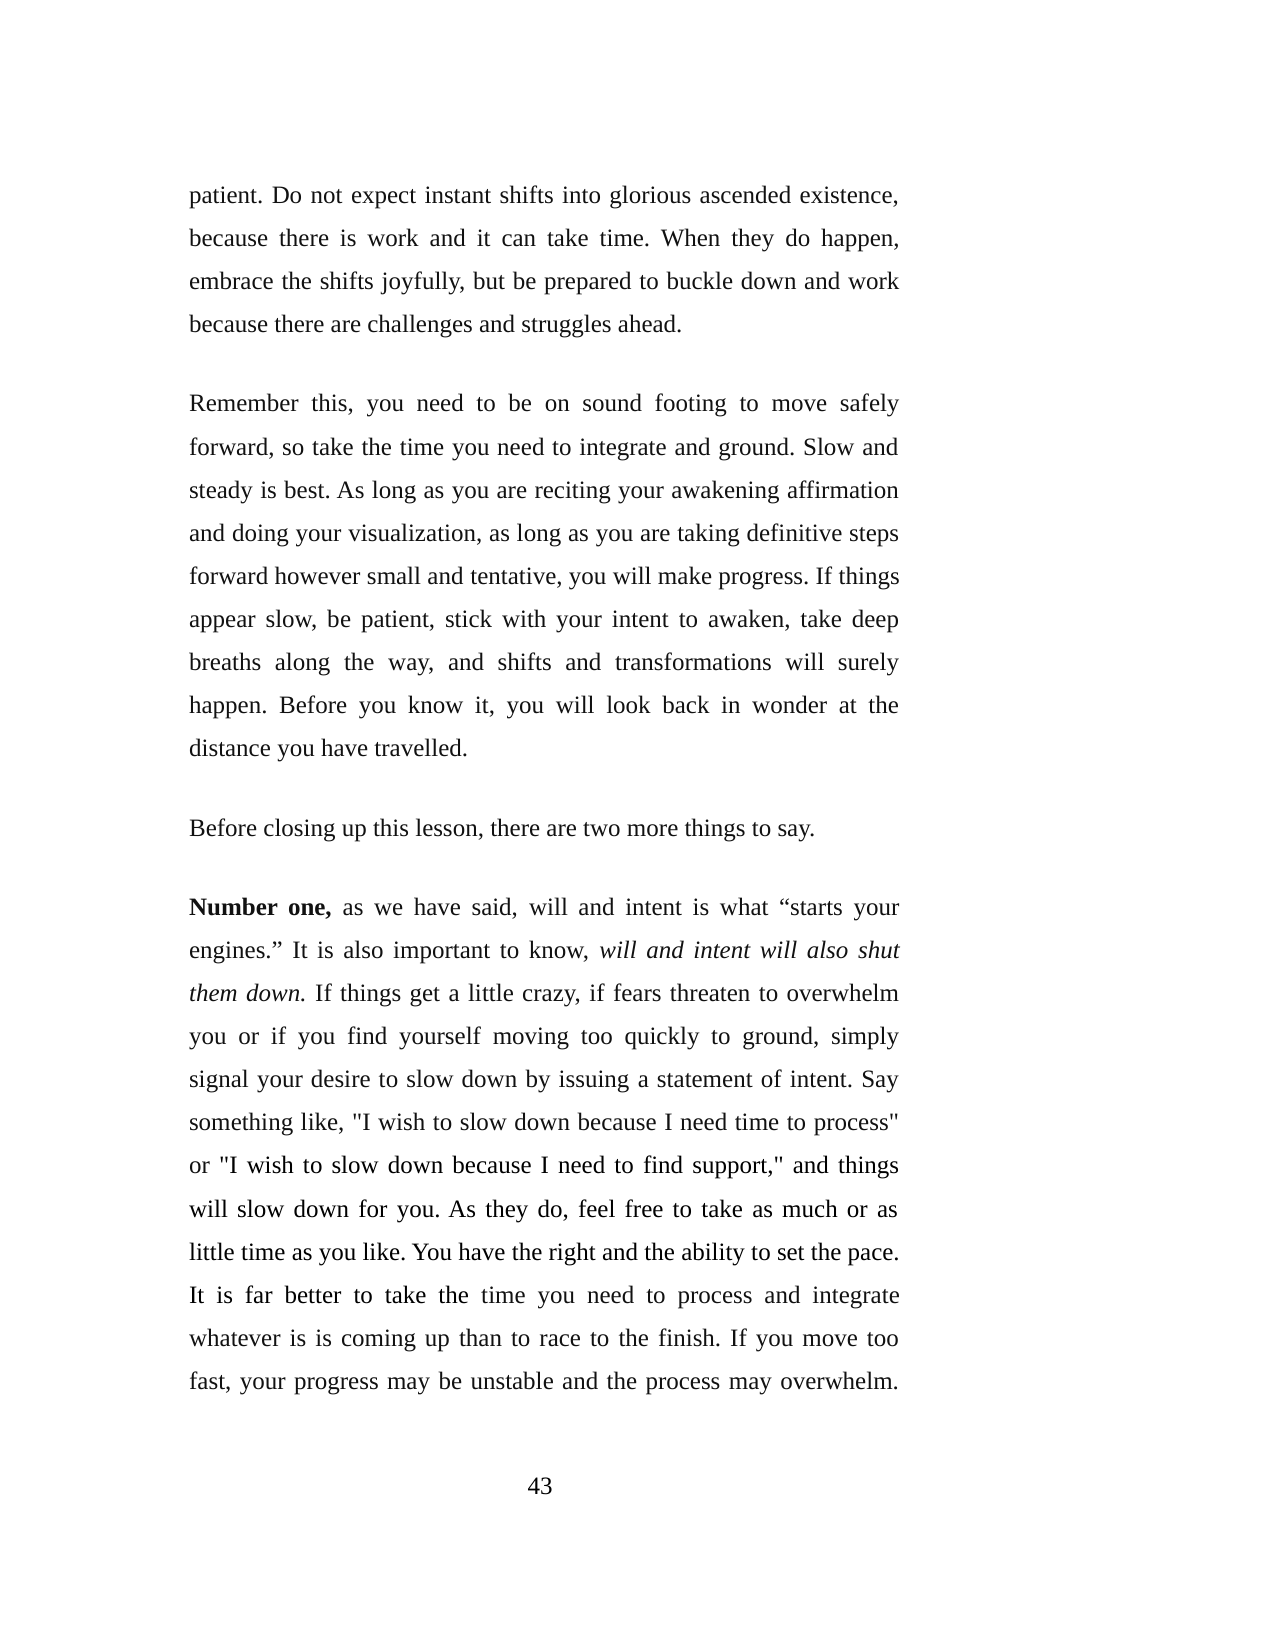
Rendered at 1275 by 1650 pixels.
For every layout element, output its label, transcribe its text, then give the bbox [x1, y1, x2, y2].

text Number one, as we have said, will and intent is what “starts your engines.” It is also important to know, will and intent will also shut them down. If things get a little crazy, if fears threaten to overwhelm you or if you find yourself moving too quickly to ground, simply signal your desire to slow down by issuing a statement of intent. Say something like, "I wish to slow down because I need time to process" or "I wish to slow down because I need to find support," and things will slow down for you. As they do, feel free to take as much or as little time as you like. You have the right and the ability to set the pace. It is far better to take the time you need to process and integrate whatever is is coming up than to race to the finish. If you move too fast, your progress may be unstable and the process may overwhelm. [189, 892, 900, 1395]
text Remember this, you need to be on sound footing to move safely forward, so take the time you need to integrate and ground. Slow and steady is best. As long as you are reciting your awakening affirmation and doing your visualization, as long as you are taking definitive steps forward however small and tentative, you will make progress. If things appear slow, be patient, stick with your intent to awaken, take deep breaths along the way, and shifts and transformations will surely happen. Before you know it, you will look back in wonder at the distance you have travelled. [189, 388, 900, 762]
text Before closing up this lesson, there are two more things to say. [189, 813, 900, 841]
text patient. Do not expect instant shifts into glorious ascended existence, because there is work and it can take time. When they do happen, embrace the shifts joyfully, but be prepared to buckle down and work because there are challenges and struggles ahead. [189, 180, 900, 338]
